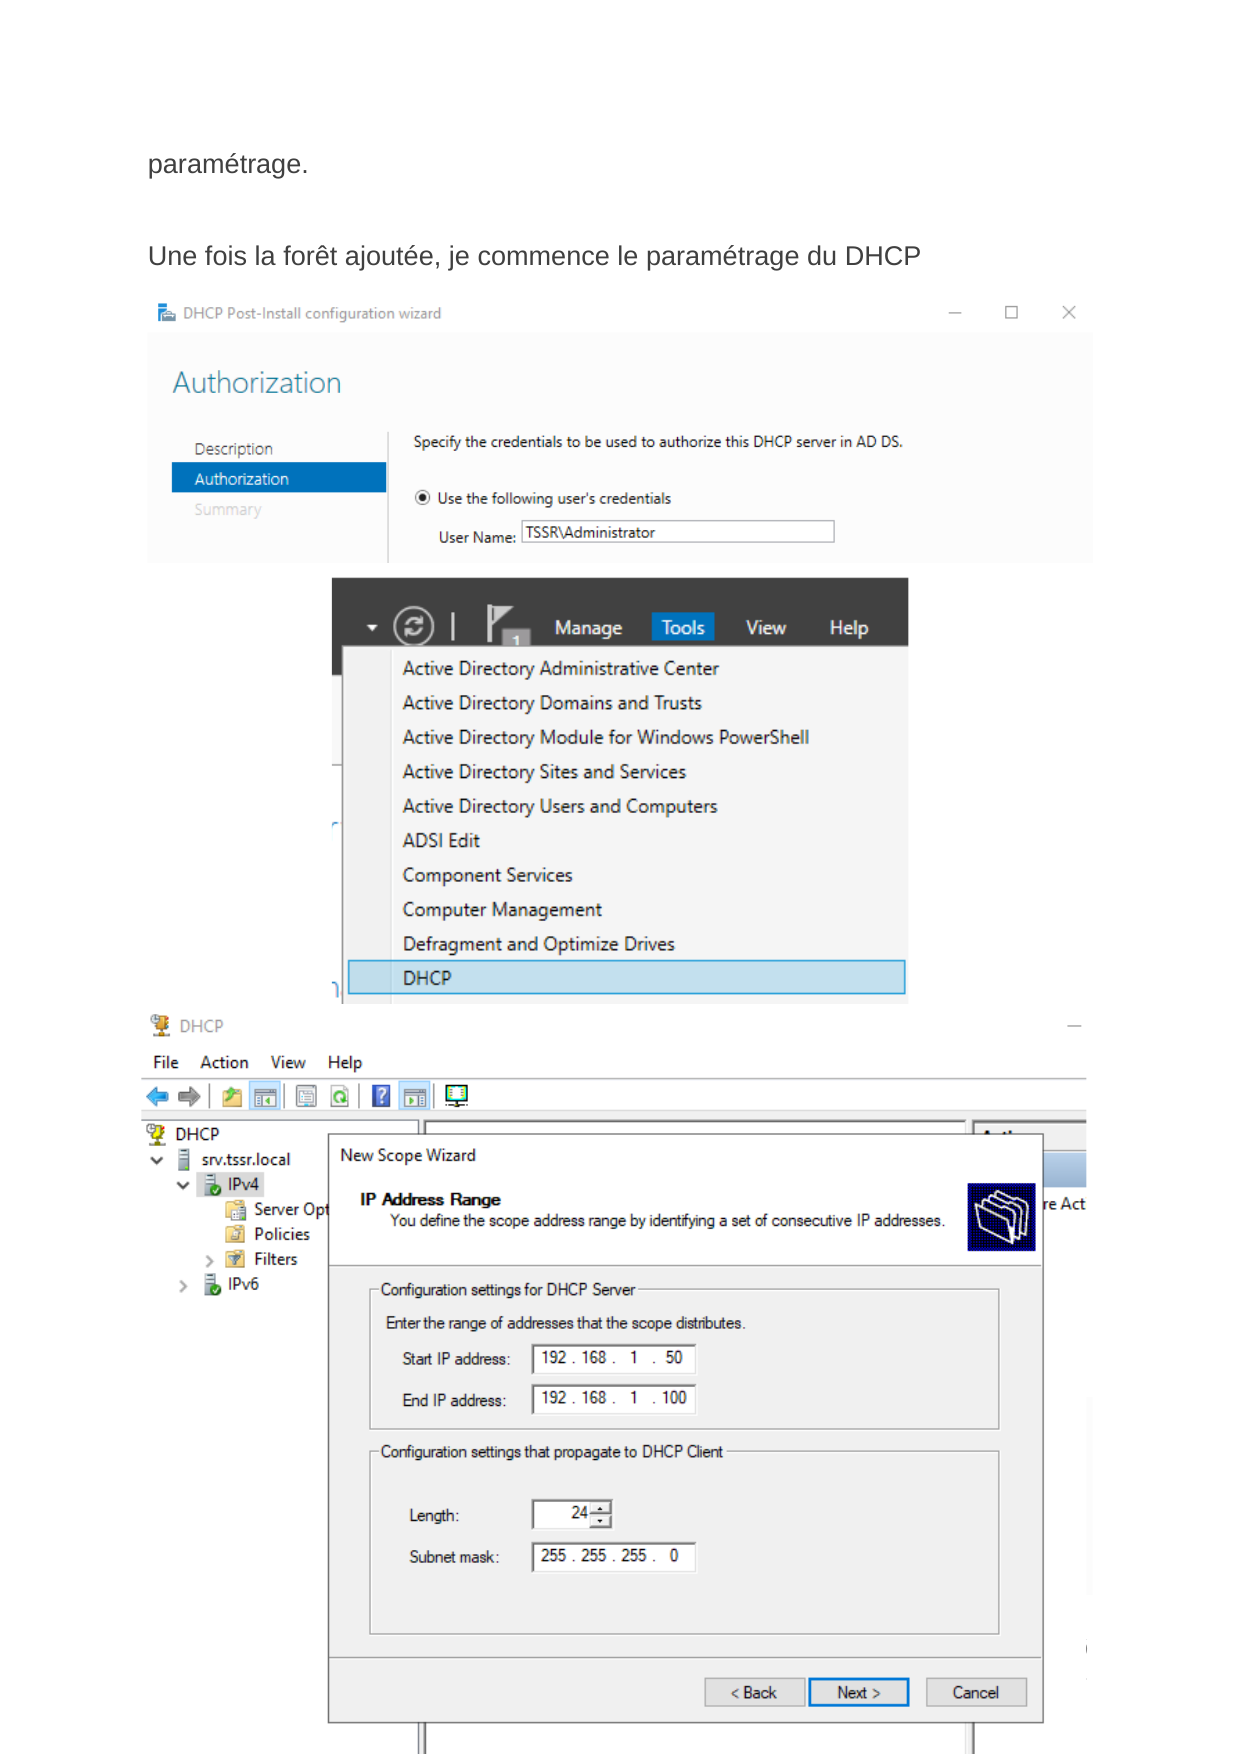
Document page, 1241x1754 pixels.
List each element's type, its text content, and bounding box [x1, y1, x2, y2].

picture [147, 297, 1093, 563]
picture [141, 1013, 1093, 1754]
text Une fois la forêt ajoutée, je commence le paramétrage du DHCP [148, 240, 1093, 272]
text paramétrage. [148, 148, 1093, 215]
picture [331, 575, 909, 1004]
